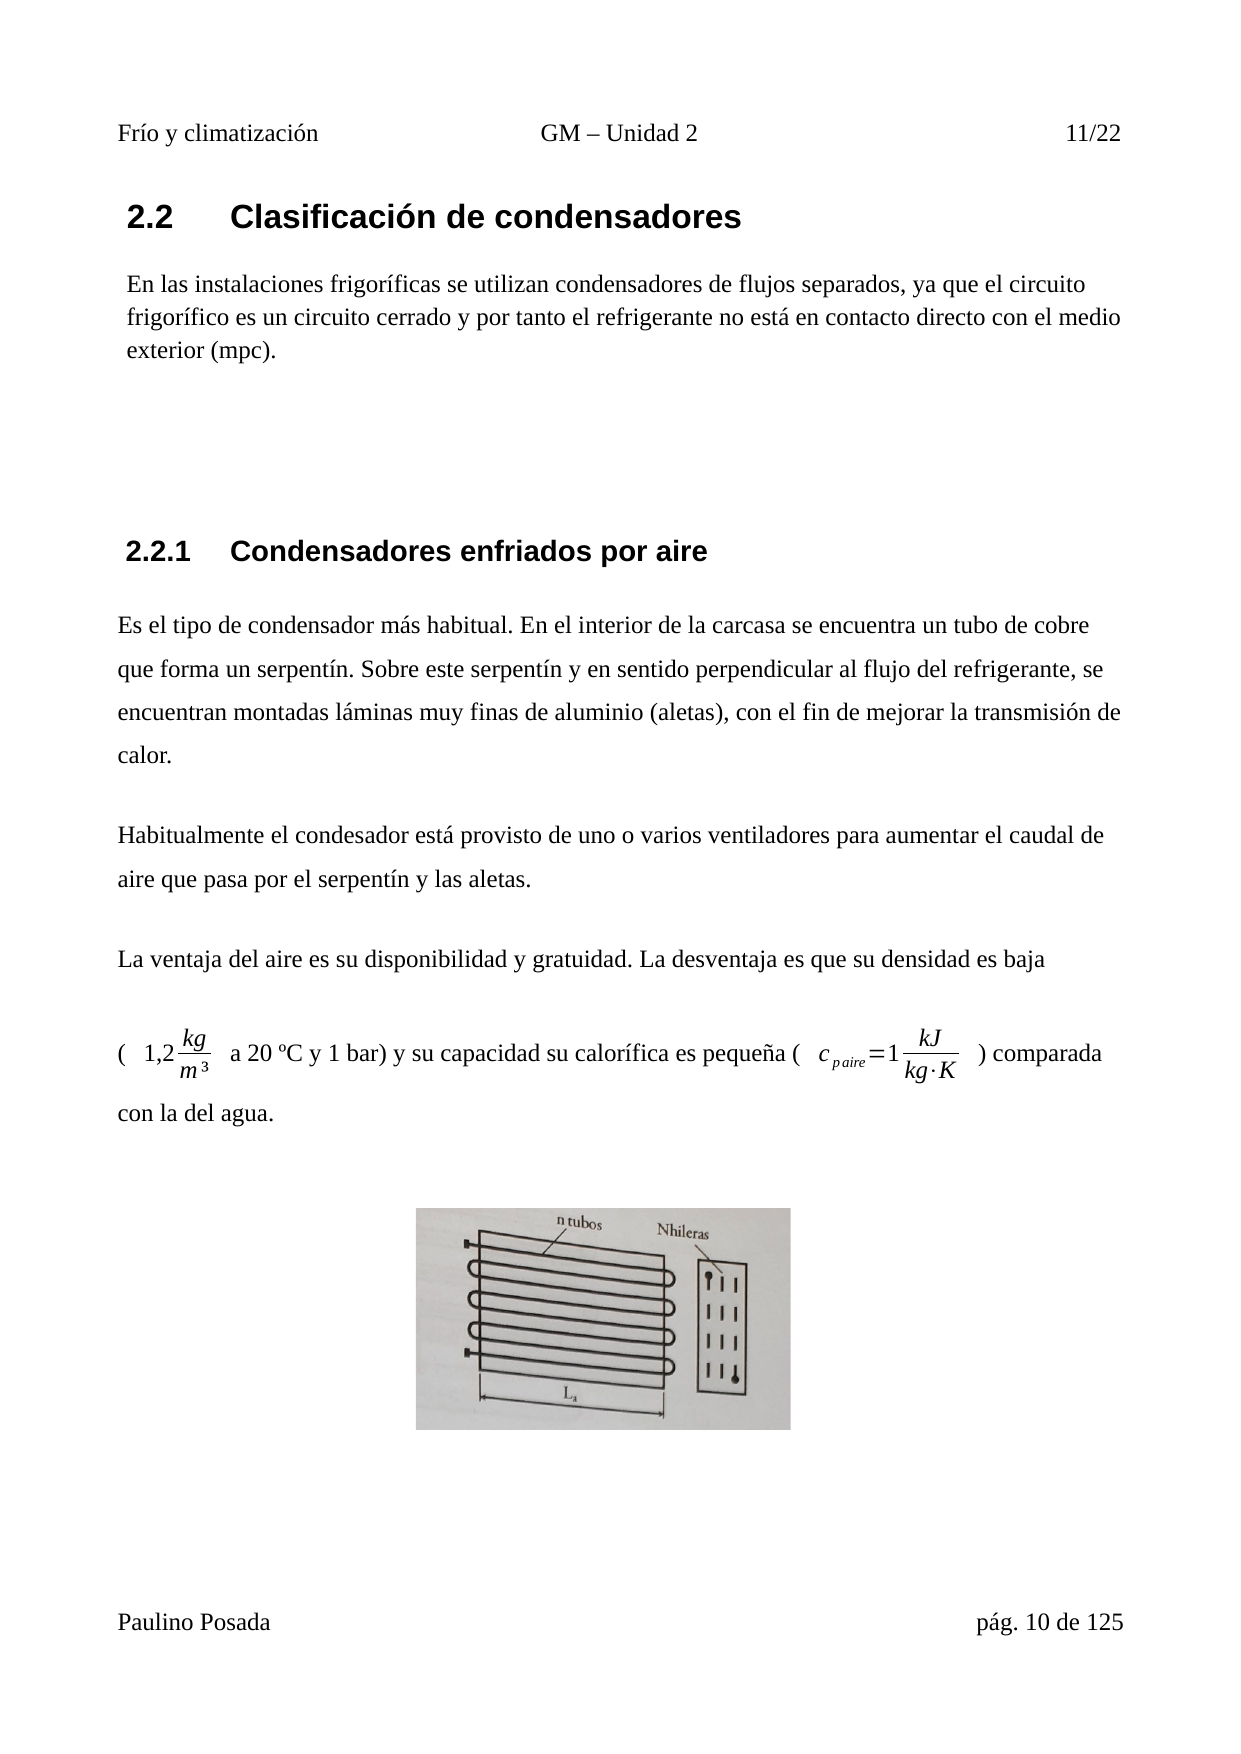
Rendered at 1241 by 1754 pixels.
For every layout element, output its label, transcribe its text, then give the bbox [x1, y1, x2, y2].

picture [415, 1208, 791, 1430]
text Habitualmente el condesador está provisto de uno o varios ventiladores para aumentar el caudal de aire que pasa por el serpentín y las aletas. [117, 821, 1123, 892]
text En las instalaciones frigoríficas se utilizan condensadores de flujos separados, ya que el circuito frigorífico es un circuito cerrado y por tanto el refrigerante no está en contacto directo con el medio exterior (mpc). [126, 269, 1123, 364]
text Es el tipo de condensador más habitual. En el interior de la carcasa se encuentra un tubo de cobre que forma un serpentín. Sobre este serpentín y en sentido perpendicular al flujo del refrigerante, se encuentran montadas láminas muy finas de aluminio (aletas), con el fin de mejorar la transmisión de calor. [117, 611, 1123, 769]
subtitle Clasificación de condensadores [117, 197, 1123, 236]
text La ventaja del aire es su disponibilidad y gratuidad. La desventaja es que su densidad es baja [117, 944, 1123, 973]
subtitle Condensadores enfriados por aire [117, 534, 1123, 568]
text (a 20 ºC y 1 bar) y su capacidad su calorífica es pequeña () comparada con la del agua. [117, 1025, 1123, 1127]
